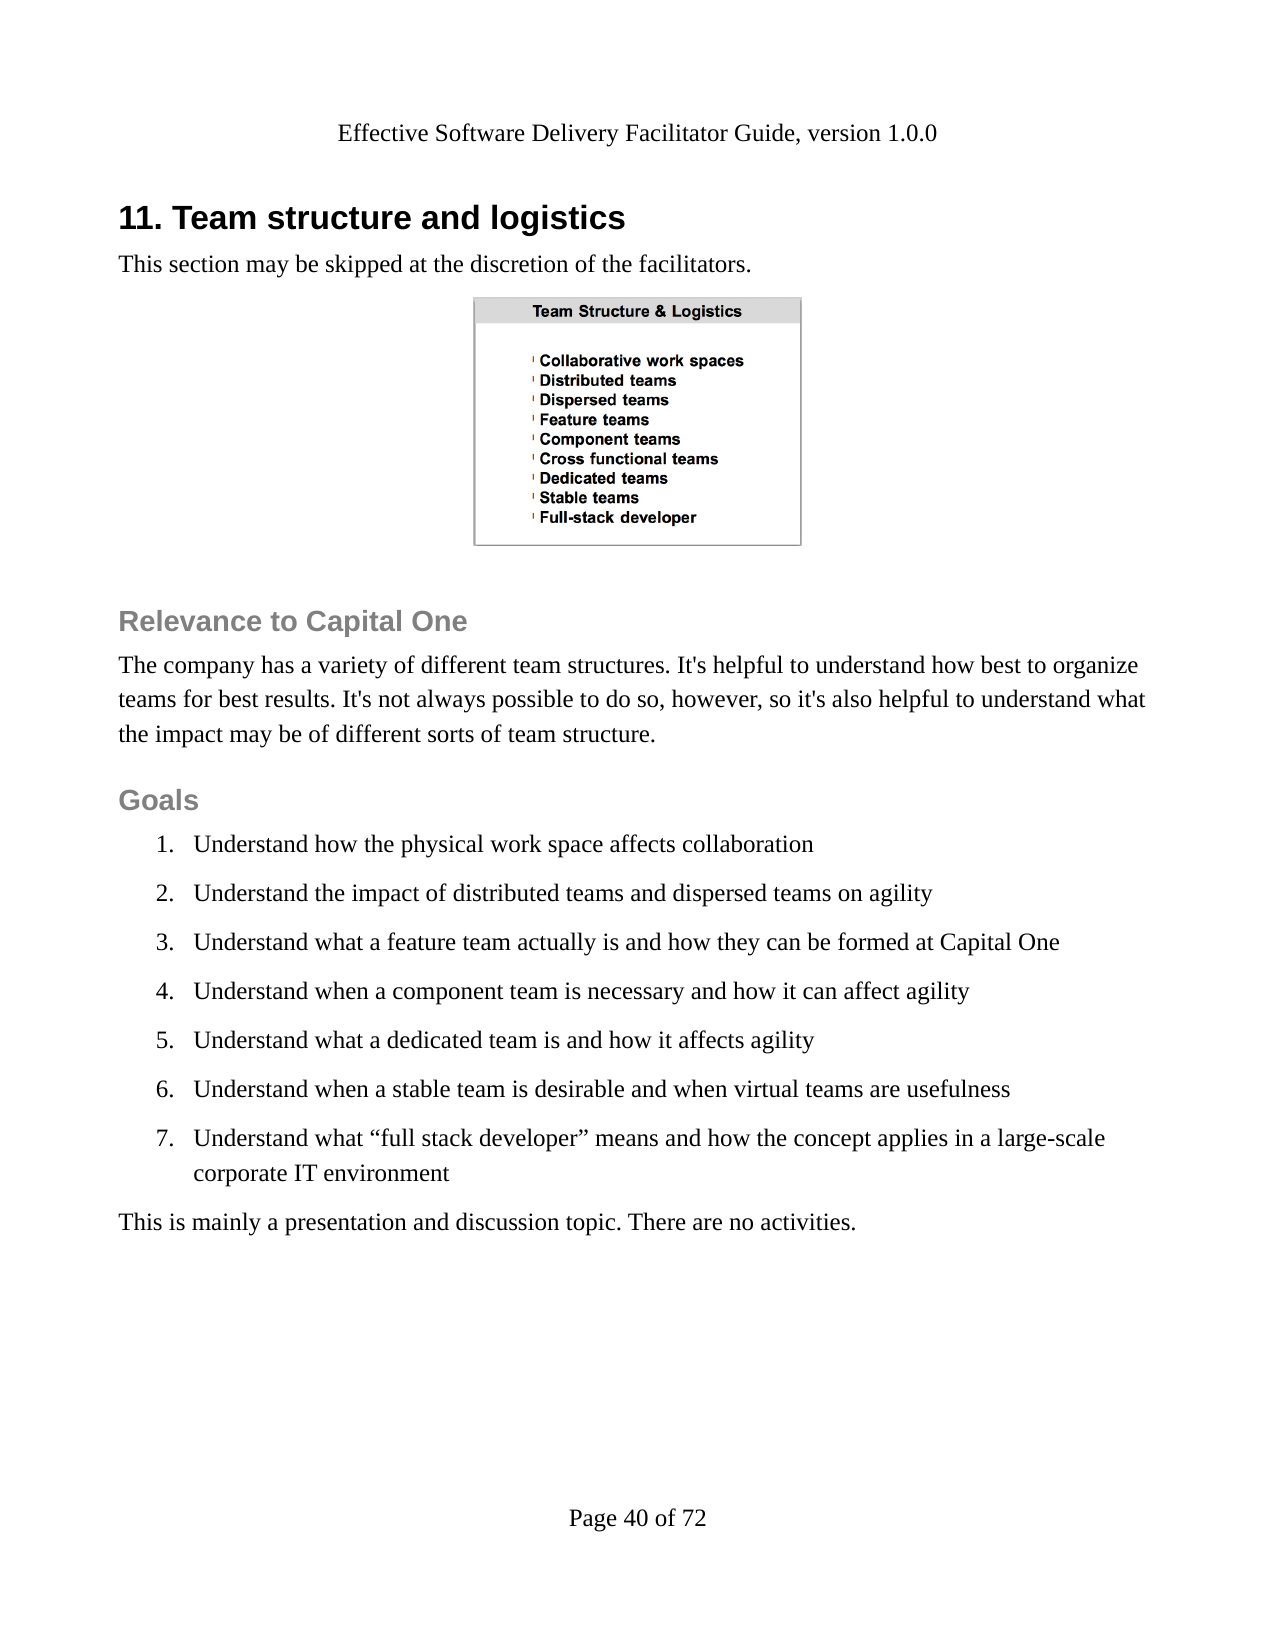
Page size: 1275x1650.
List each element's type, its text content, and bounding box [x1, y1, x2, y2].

subtitle Goals [118, 783, 1157, 816]
list Understand what “full stack developer” means and how the concept applies in a large-scale corporate IT environment [156, 1123, 1157, 1186]
list Understand when a component team is necessary and how it can affect agility [156, 976, 1157, 1005]
list Understand when a stable team is desirable and when virtual teams are usefulness [156, 1074, 1157, 1103]
list Understand how the physical work space affects collaboration [156, 829, 1157, 857]
subtitle Relevance to Capital One [118, 604, 1157, 638]
picture [473, 297, 802, 546]
text The company has a variety of different team structures. It's helpful to understand how best to organize teams for best results. It's not always possible to do so, however, so it's also helpful to understand what the impact may be of different sorts of team structure. [118, 650, 1157, 748]
list Understand what a dedicated team is and how it affects agility [156, 1025, 1157, 1054]
list Understand the impact of distributed teams and dispersed teams on agility [156, 878, 1157, 907]
list Understand what a feature team actually is and how they can be formed at Capital One [156, 927, 1157, 956]
text This is mainly a presentation and discussion topic. There are no activities. [118, 1207, 1157, 1235]
subtitle 11. Team structure and logistics [118, 198, 1157, 236]
text This section may be skipped at the discretion of the facilitators. [118, 249, 1157, 278]
